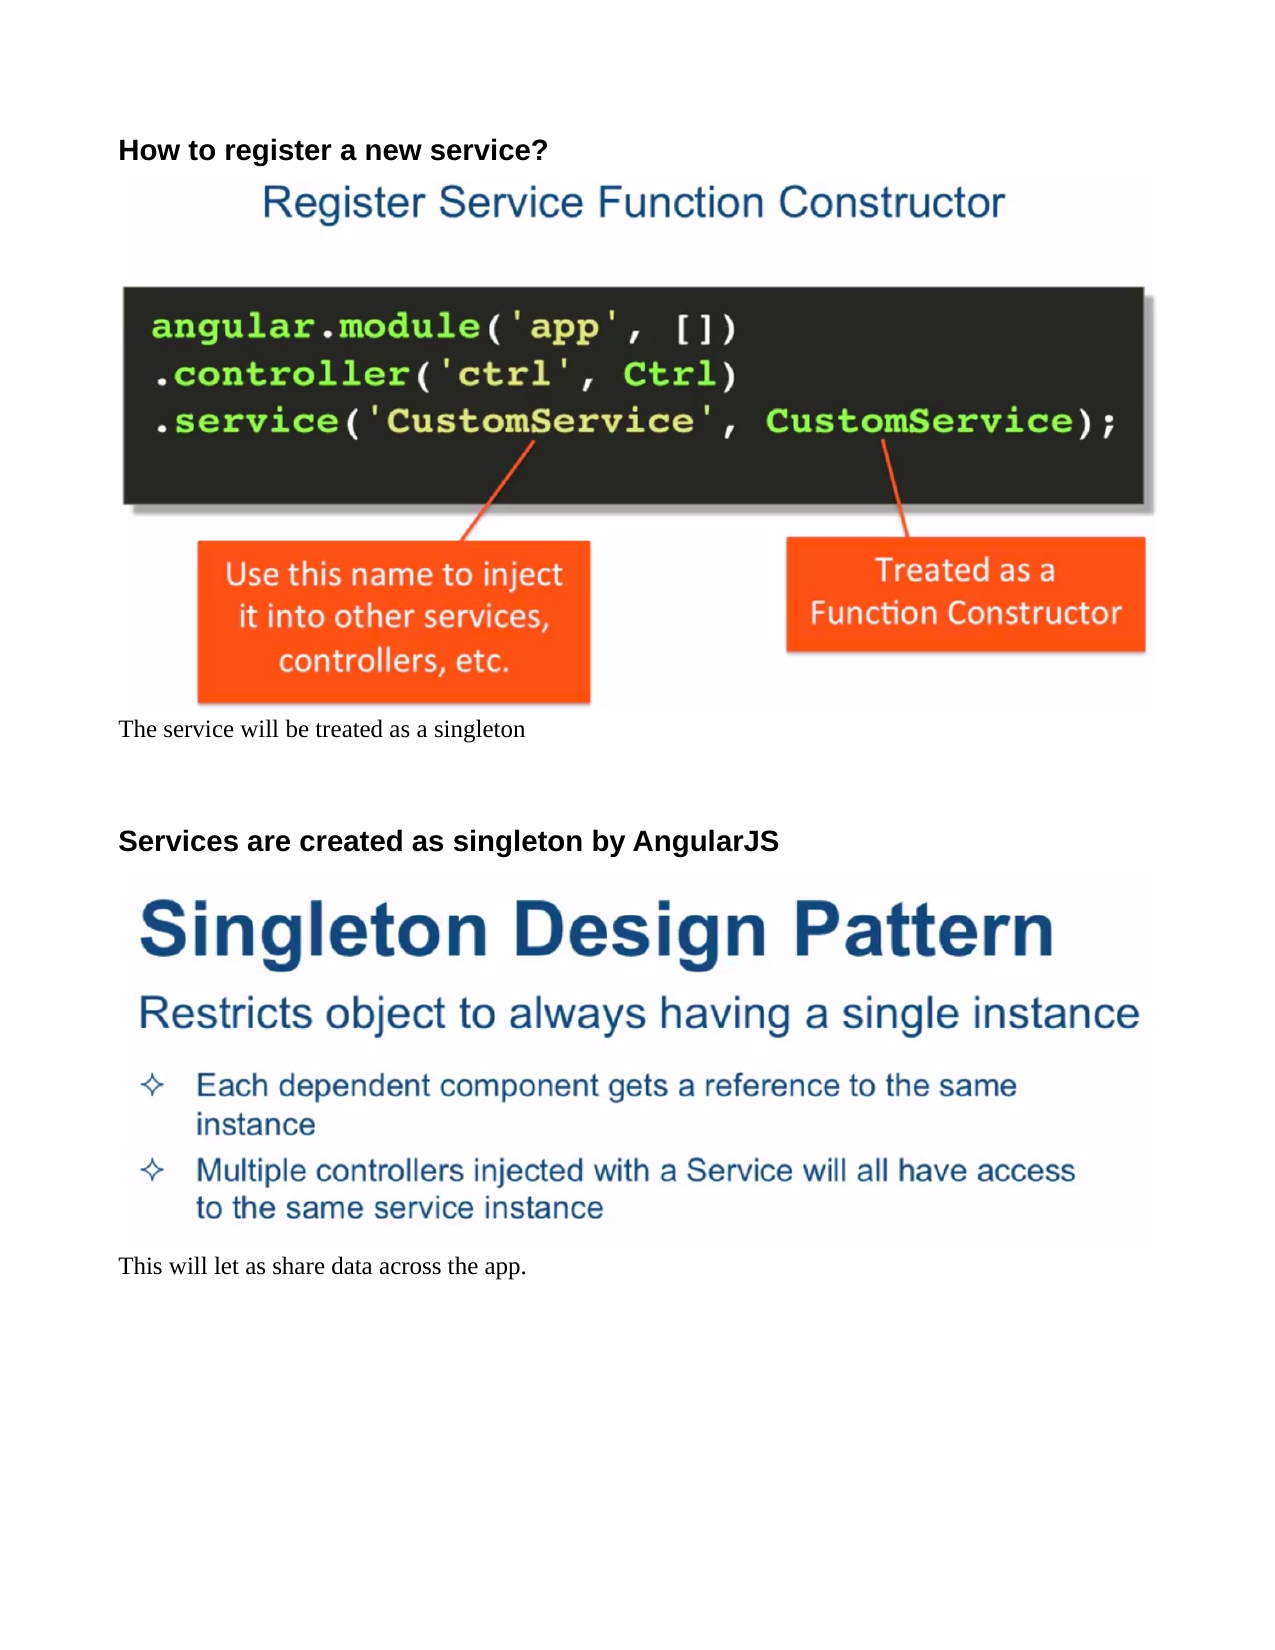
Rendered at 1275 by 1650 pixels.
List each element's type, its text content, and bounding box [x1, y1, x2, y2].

text This will let as share data across the app. [118, 1247, 1157, 1280]
subtitle Services are created as singleton by AngularJS [118, 824, 1157, 858]
picture [118, 178, 1157, 710]
picture [118, 870, 1157, 1247]
text The service will be treated as a singleton [118, 710, 1157, 743]
subtitle How to register a new service? [118, 133, 1157, 166]
